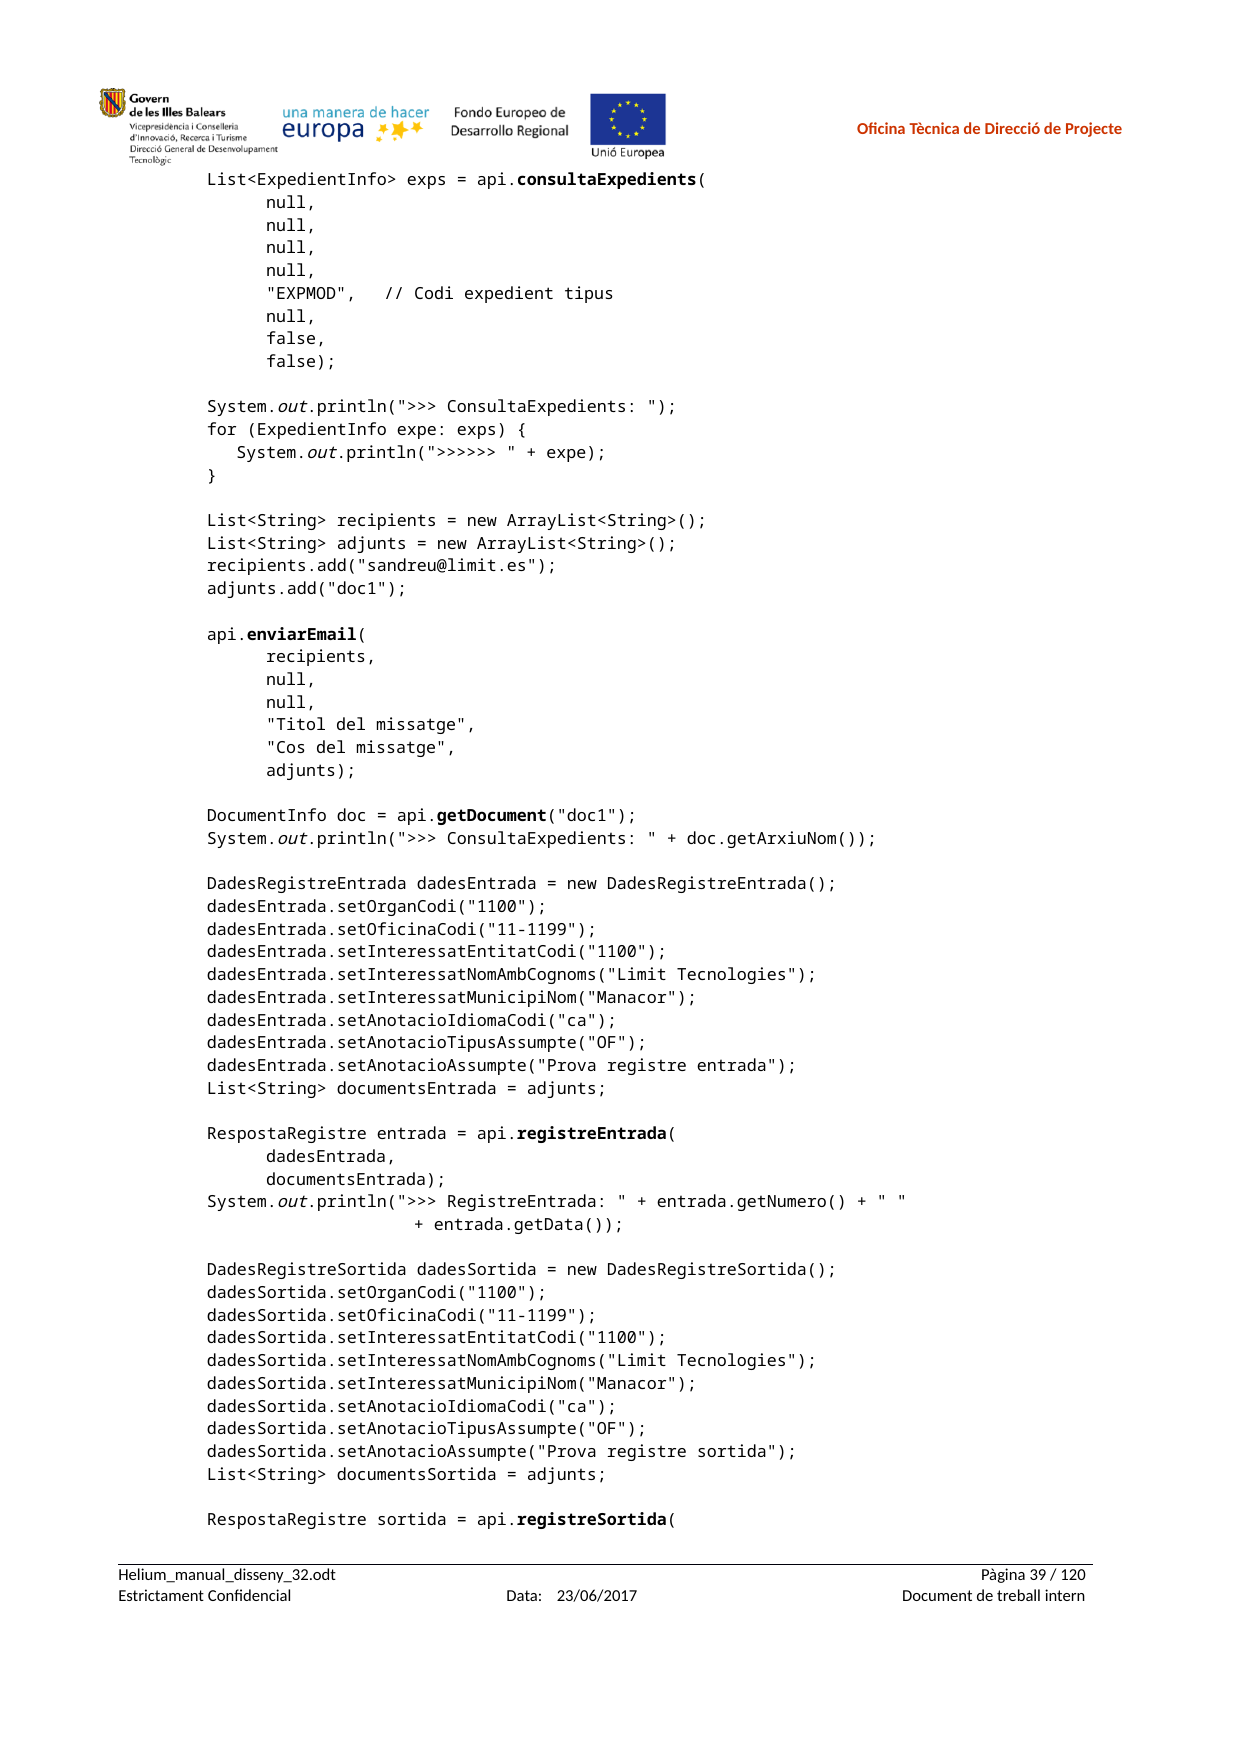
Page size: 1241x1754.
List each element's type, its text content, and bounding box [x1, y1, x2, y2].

text adjunts.add("doc1"); [118, 577, 1122, 599]
text "Titol del missatge", [118, 713, 1122, 736]
text "Cos del missatge", [118, 736, 1122, 758]
text recipients, [118, 645, 1122, 667]
text dadesSortida.setOrganCodi("1100"); [118, 1281, 1122, 1303]
text List<String> documentsSortida = adjunts; [118, 1462, 1122, 1485]
text dadesSortida.setInteressatMunicipiNom("Manacor"); [118, 1371, 1122, 1394]
text recipients.add("sandreu@limit.es"); [118, 554, 1122, 577]
text null, [118, 259, 1122, 281]
text + entrada.getData()); [118, 1212, 1122, 1235]
text List<ExpedientInfo> exps = api.consultaExpedients( [118, 168, 1122, 191]
text dadesSortida.setAnotacioAssumpte("Prova registre sortida"); [118, 1439, 1122, 1462]
text null, [118, 191, 1122, 213]
text dadesEntrada.setInteressatEntitatCodi("1100"); [118, 940, 1122, 963]
text null, [118, 213, 1122, 236]
text "EXPMOD", // Codi expedient tipus [118, 281, 1122, 304]
text dadesEntrada, [118, 1144, 1122, 1167]
text List<String> adjunts = new ArrayList<String>(); [118, 531, 1122, 554]
text documentsEntrada); [118, 1167, 1122, 1190]
text null, [118, 236, 1122, 259]
text List<String> recipients = new ArrayList<String>(); [118, 508, 1122, 531]
text System.out.println(">>> RegistreEntrada: " + entrada.getNumero() + " " [118, 1190, 1122, 1212]
text DadesRegistreEntrada dadesEntrada = new DadesRegistreEntrada(); [118, 872, 1122, 894]
text null, [118, 667, 1122, 690]
text false, [118, 327, 1122, 349]
text dadesSortida.setAnotacioTipusAssumpte("OF"); [118, 1417, 1122, 1439]
text dadesSortida.setInteressatNomAmbCognoms("Limit Tecnologies"); [118, 1349, 1122, 1371]
text dadesEntrada.setAnotacioAssumpte("Prova registre entrada"); [118, 1053, 1122, 1076]
text RespostaRegistre sortida = api.registreSortida( [118, 1508, 1122, 1530]
text for (ExpedientInfo expe: exps) { [118, 418, 1122, 440]
text dadesSortida.setInteressatEntitatCodi("1100"); [118, 1326, 1122, 1349]
text dadesEntrada.setInteressatMunicipiNom("Manacor"); [118, 985, 1122, 1008]
text null, [118, 304, 1122, 327]
text dadesEntrada.setAnotacioIdiomaCodi("ca"); [118, 1008, 1122, 1031]
text DocumentInfo doc = api.getDocument("doc1"); [118, 804, 1122, 826]
text DadesRegistreSortida dadesSortida = new DadesRegistreSortida(); [118, 1258, 1122, 1281]
text dadesSortida.setAnotacioIdiomaCodi("ca"); [118, 1394, 1122, 1417]
text dadesEntrada.setOficinaCodi("11-1199"); [118, 917, 1122, 940]
text } [118, 463, 1122, 486]
text false); [118, 349, 1122, 372]
text System.out.println(">>> ConsultaExpedients: " + doc.getArxiuNom()); [118, 826, 1122, 849]
text System.out.println(">>>>>> " + expe); [118, 440, 1122, 463]
text dadesSortida.setOficinaCodi("11-1199"); [118, 1303, 1122, 1326]
text dadesEntrada.setInteressatNomAmbCognoms("Limit Tecnologies"); [118, 963, 1122, 985]
text dadesEntrada.setAnotacioTipusAssumpte("OF"); [118, 1031, 1122, 1053]
text System.out.println(">>> ConsultaExpedients: "); [118, 395, 1122, 418]
picture [99, 87, 668, 166]
text RespostaRegistre entrada = api.registreEntrada( [118, 1122, 1122, 1144]
text null, [118, 690, 1122, 713]
text List<String> documentsEntrada = adjunts; [118, 1076, 1122, 1099]
text api.enviarEmail( [118, 622, 1122, 645]
text adjunts); [118, 758, 1122, 781]
text dadesEntrada.setOrganCodi("1100"); [118, 894, 1122, 917]
